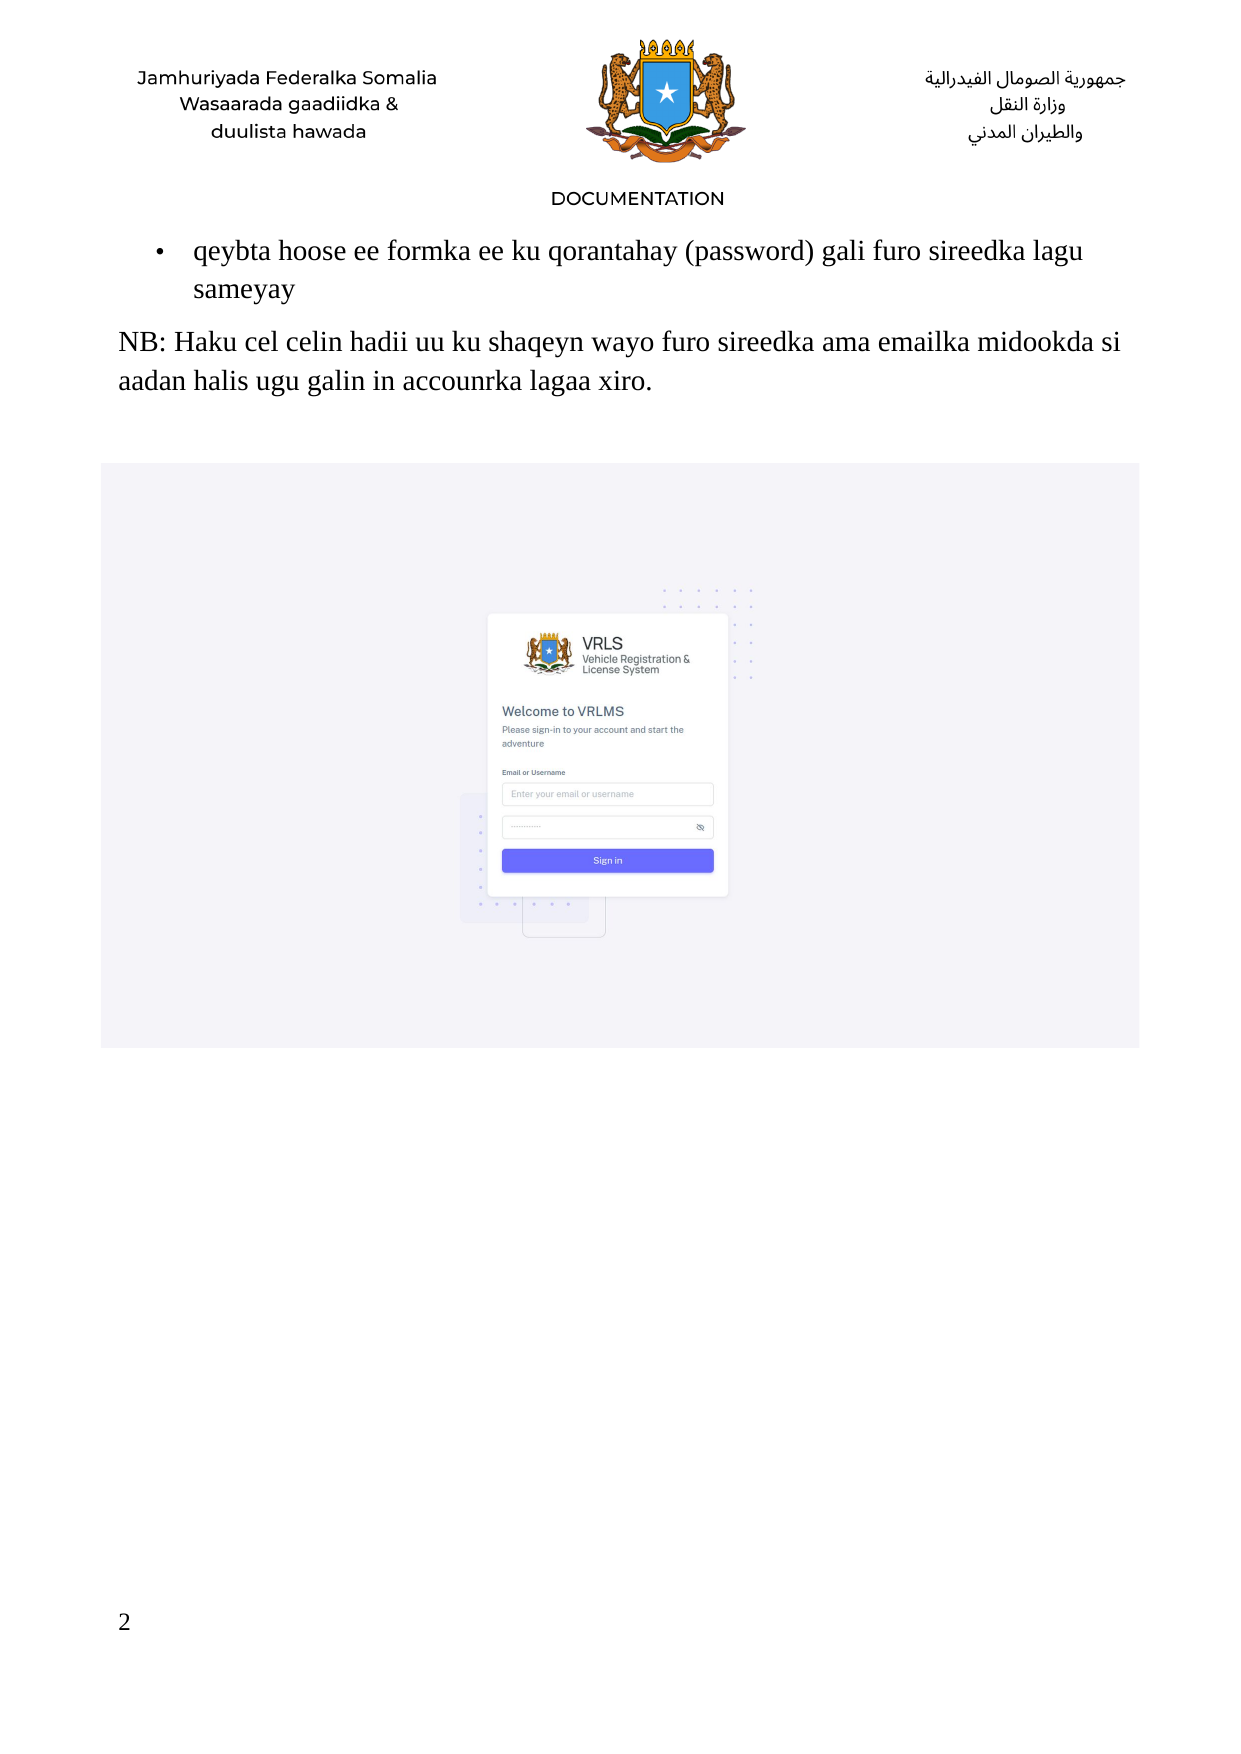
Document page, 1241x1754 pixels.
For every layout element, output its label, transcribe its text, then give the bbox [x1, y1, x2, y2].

picture [100, 463, 1140, 1048]
picture [118, 19, 1157, 228]
list qeybta hoose ee formka ee ku qorantahay (password) gali furo sireedka lagu sameyay [156, 228, 1122, 305]
text NB: Haku cel celin hadii uu ku shaqeyn wayo furo sireedka ama emailka midookda si aadan halis ugu galin in accounrka lagaa xiro. [118, 324, 1122, 396]
